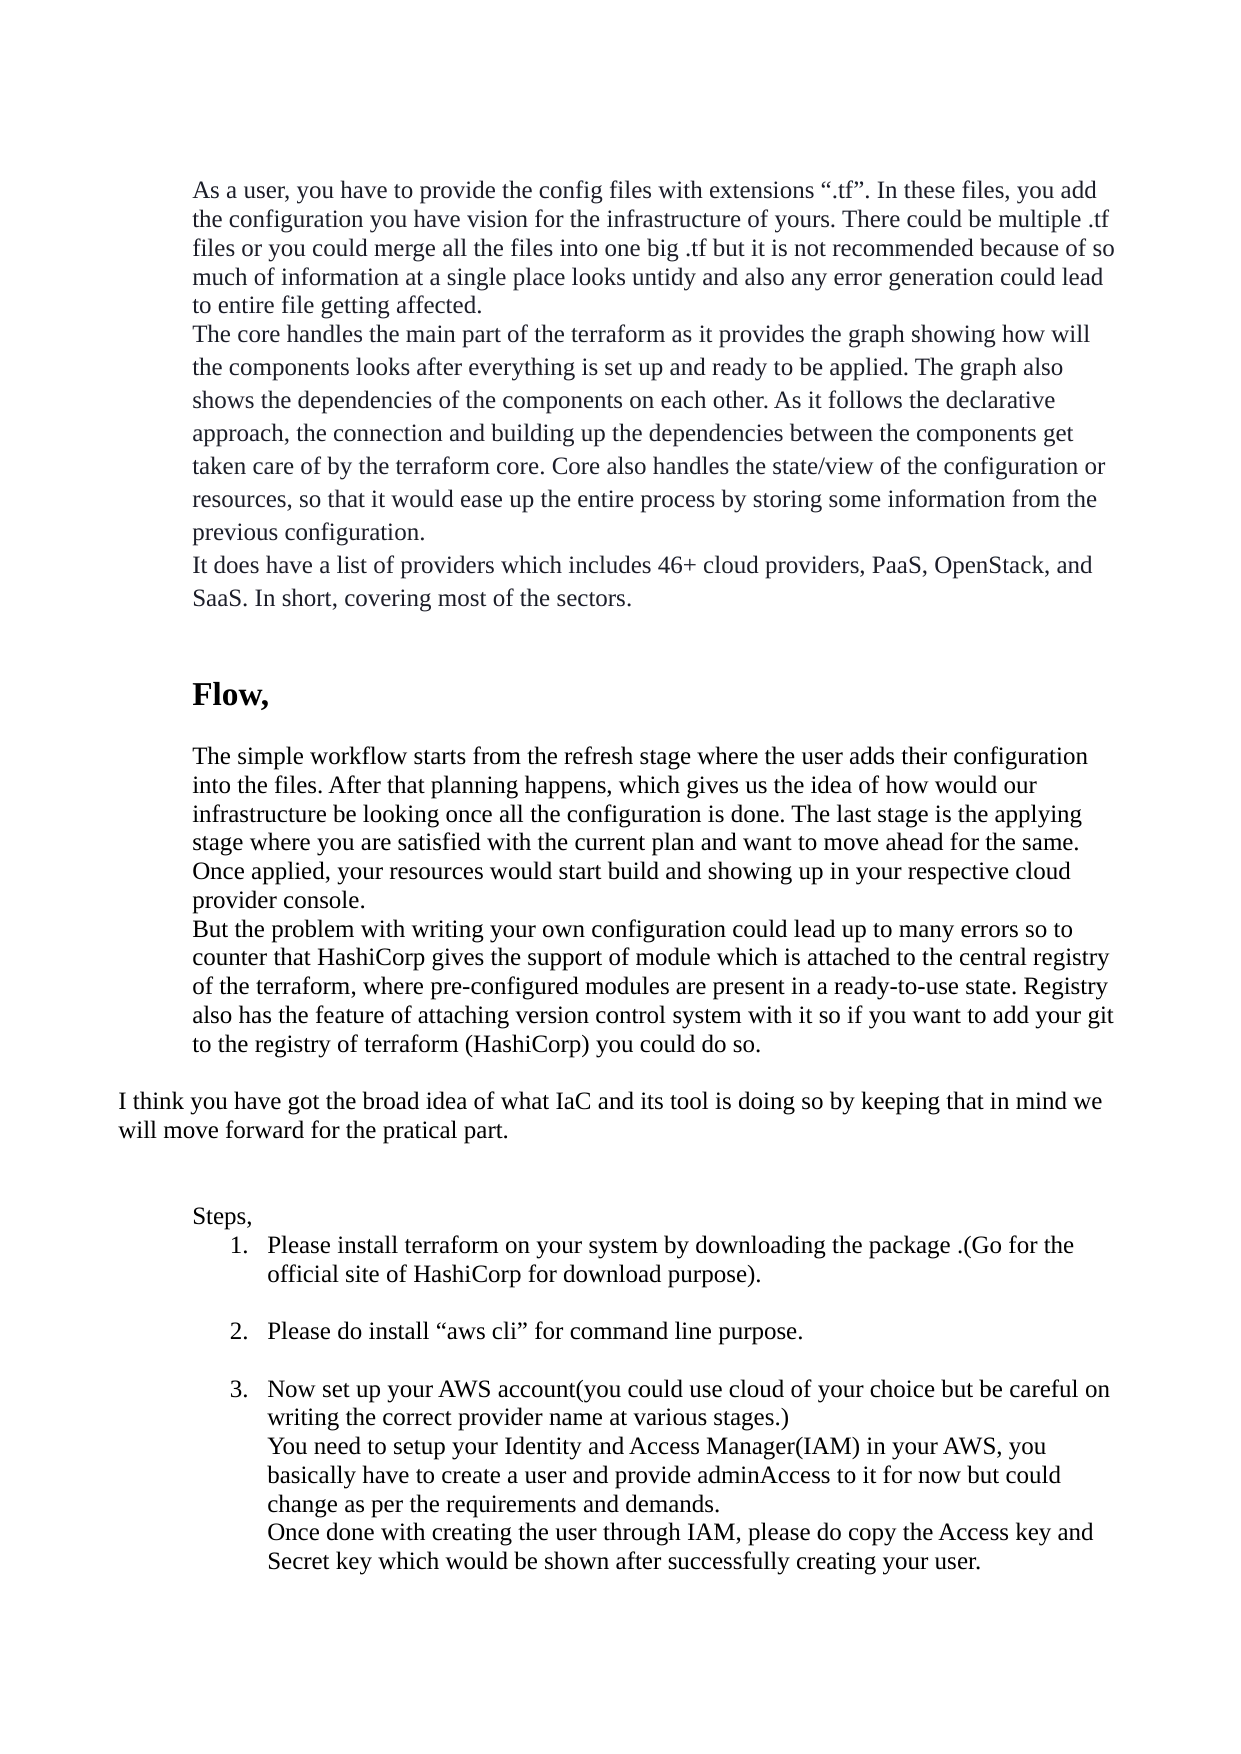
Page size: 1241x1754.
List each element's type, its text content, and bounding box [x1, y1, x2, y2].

list Now set up your AWS account(you could use cloud of your choice but be careful on writing the correct provider name at various stages.) [229, 1374, 1122, 1431]
text Flow, [118, 674, 1122, 712]
text The core handles the main part of the terraform as it provides the graph showing how will the components looks after everything is set up and ready to be applied. The graph also shows the dependencies of the components on each other. As it follows the declarative approach, the connection and building up the dependencies between the components get taken care of by the terraform core. Core also handles the state/view of the configuration or resources, so that it would ease up the entire process by storing some information from the previous configuration. [118, 319, 1122, 546]
text It does have a list of providers which includes 46+ cloud providers, PaaS, OpenStack, and SaaS. In short, covering most of the sectors. [118, 551, 1122, 612]
text I think you have got the broad idea of what IaC and its tool is doing so by keeping that in mind we will move forward for the pratical part. [118, 1086, 1122, 1144]
list Please do install “aws cli” for command line purpose. [229, 1316, 1122, 1345]
text The simple workflow starts from the refresh stage where the user adds their configuration into the files. After that planning happens, which gives us the idea of how would our infrastructure be looking once all the configuration is done. The last stage is the applying stage where you are satisfied with the current plan and want to move ahead for the same. Once applied, your resources would start build and showing up in your respective cloud provider console. [118, 741, 1122, 914]
text As a user, you have to provide the config files with extensions “.tf”. In these files, you add the configuration you have vision for the infrastructure of yours. There could be multiple .tf files or you could merge all the files into one big .tf but it is not recommended because of so much of information at a single place looks untidy and also any error generation could lead to entire file getting affected. [118, 176, 1122, 319]
text Steps, [118, 1201, 1122, 1230]
list Please install terraform on your system by downloading the package .(Go for the official site of HashiCorp for download purpose). [229, 1230, 1122, 1287]
list Once done with creating the user through IAM, please do copy the Access key and Secret key which would be shown after successfully creating your user. [229, 1517, 1122, 1575]
text But the problem with writing your own configuration could lead up to many errors so to counter that HashiCorp gives the support of module which is attached to the central registry of the terraform, where pre-configured modules are present in a ready-to-use state. Registry also has the feature of attaching version control system with it so if you want to add your git to the registry of terraform (HashiCorp) you could do so. [118, 914, 1122, 1057]
list You need to setup your Identity and Access Manager(IAM) in your AWS, you basically have to create a user and provide adminAccess to it for now but could change as per the requirements and demands. [229, 1431, 1122, 1517]
